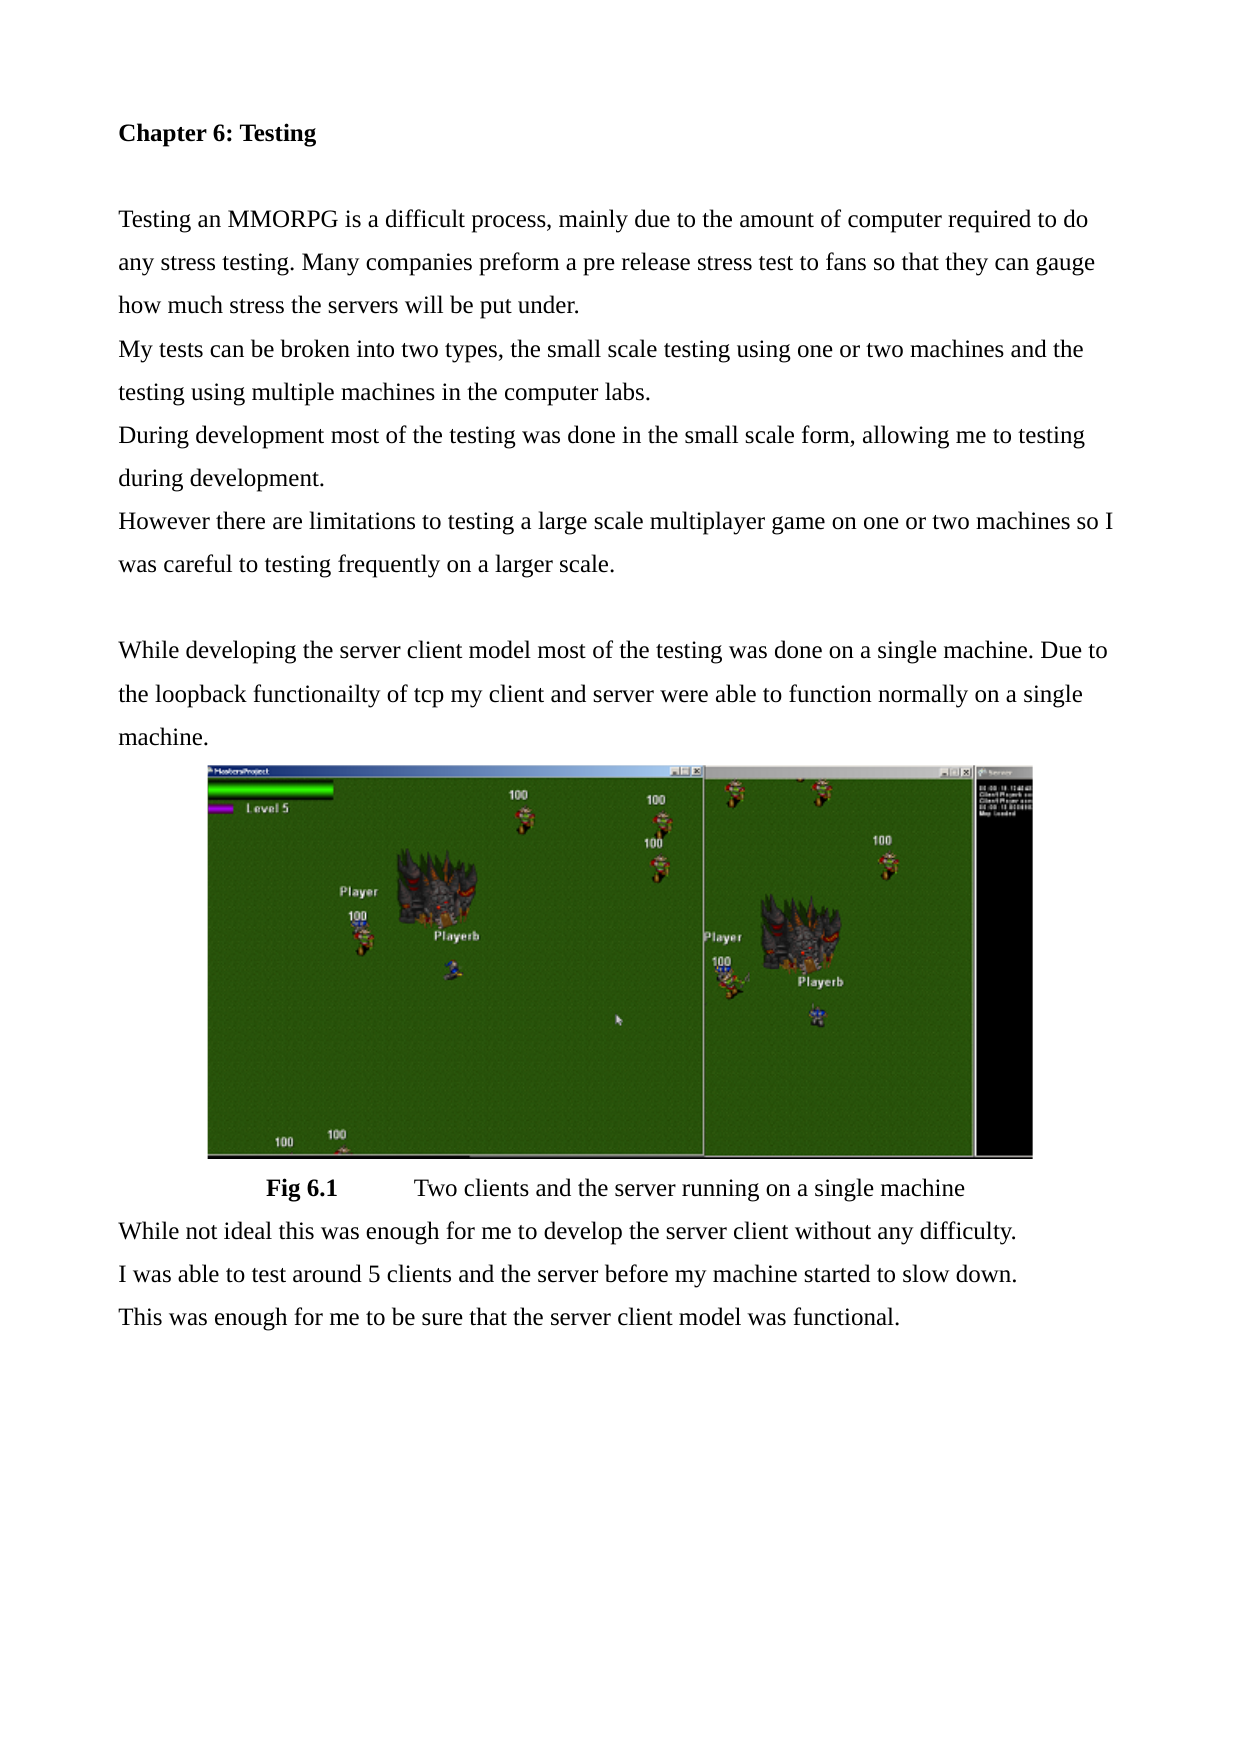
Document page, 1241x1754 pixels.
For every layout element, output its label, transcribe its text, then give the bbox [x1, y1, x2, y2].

text Fig 6.1 Two clients and the server running on a single machine [118, 765, 1122, 1202]
text Chapter 6: Testing [118, 118, 1122, 147]
text While not ideal this was enough for me to develop the server client without any difficulty. [118, 1216, 1122, 1245]
text This was enough for me to be sure that the server client model was functional. [118, 1302, 1122, 1331]
text While developing the server client model most of the testing was done on a single machine. Due to the loopback functionailty of tcp my client and server were able to function normally on a single machine. [118, 636, 1122, 751]
text My tests can be broken into two types, the small scale testing using one or two machines and the testing using multiple machines in the computer labs. [118, 334, 1122, 406]
text I was able to test around 5 clients and the server before my machine started to slow down. [118, 1259, 1122, 1288]
text Testing an MMORPG is a difficult process, mainly due to the amount of computer required to do any stress testing. Many companies preform a pre release stress test to fans so that they can gauge how much stress the servers will be put under. [118, 204, 1122, 319]
text During development most of the testing was done in the small scale form, allowing me to testing during development. [118, 420, 1122, 492]
picture [207, 765, 1033, 1159]
text However there are limitations to testing a large scale multiplayer game on one or two machines so I was careful to testing frequently on a larger scale. [118, 506, 1122, 578]
